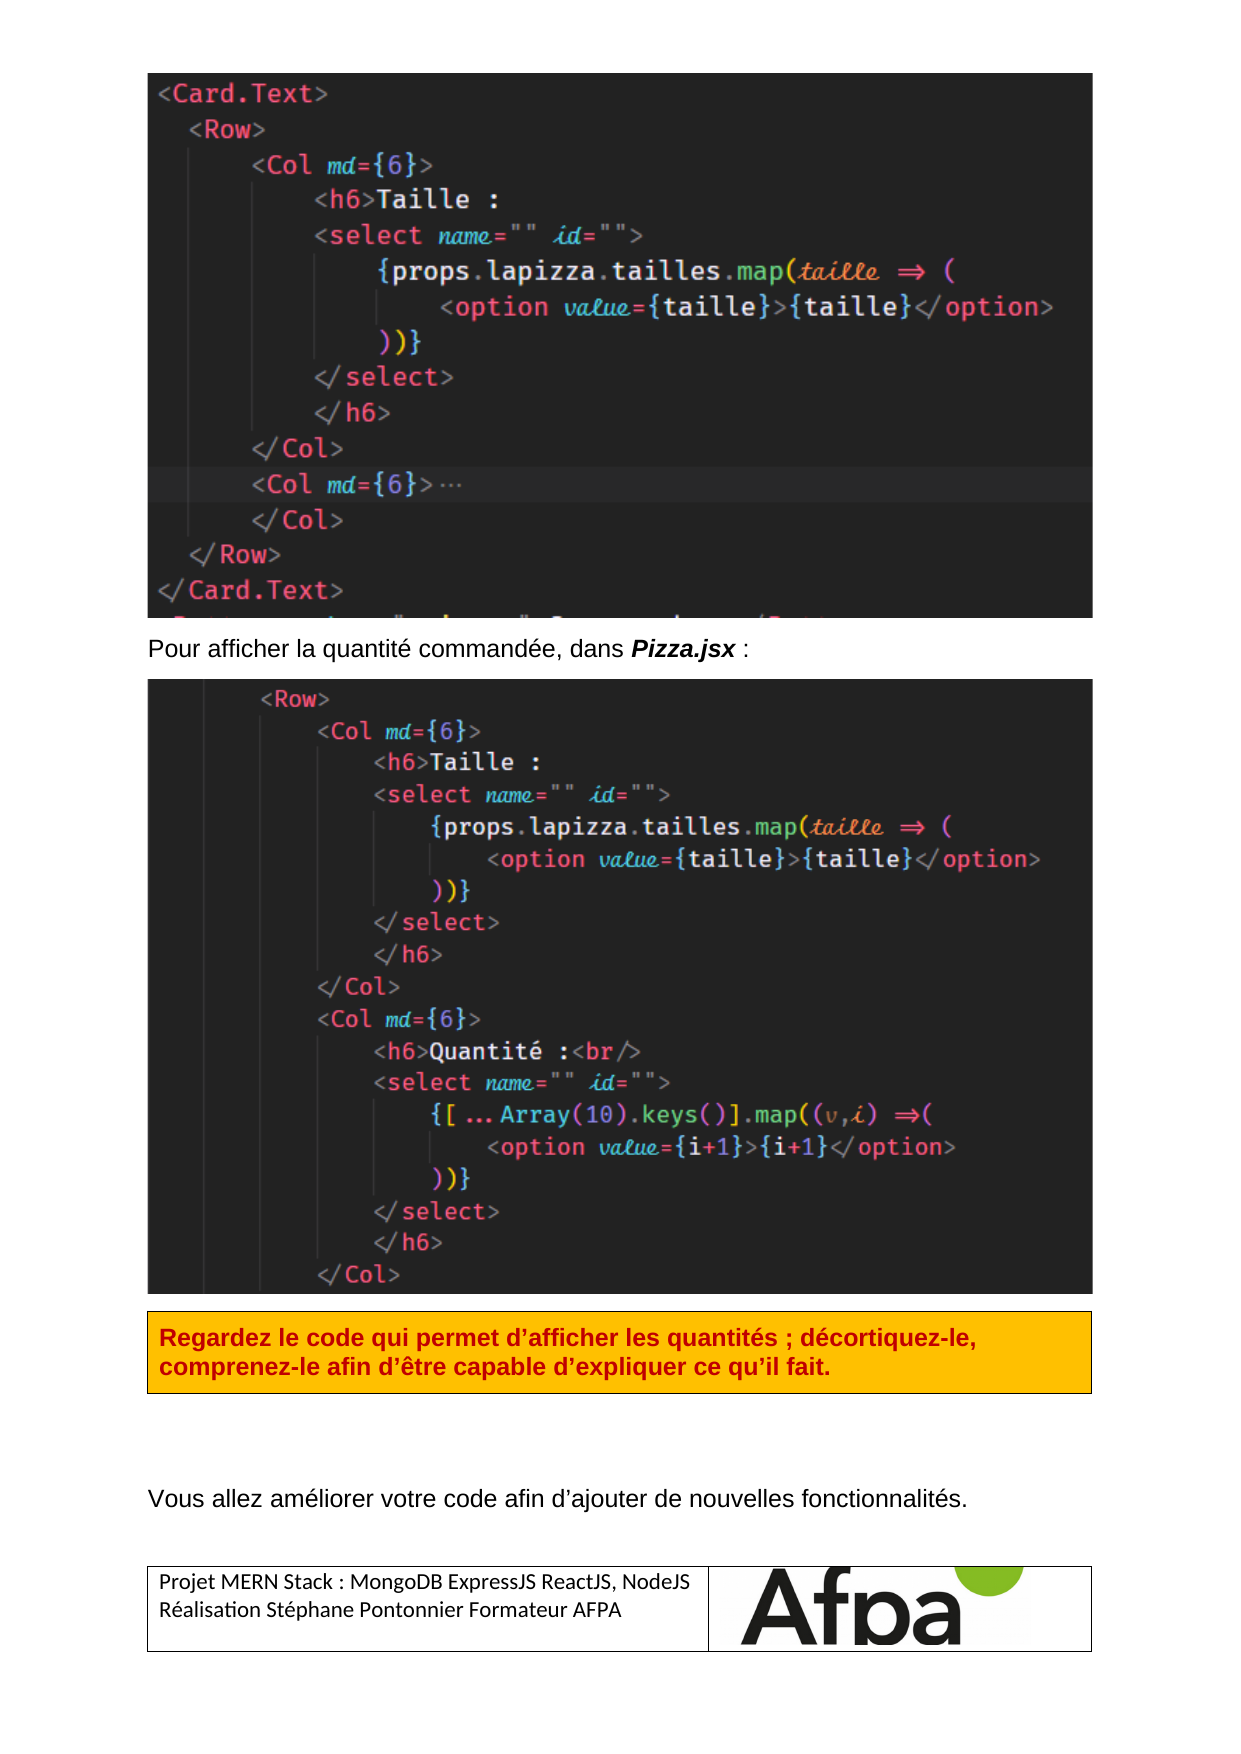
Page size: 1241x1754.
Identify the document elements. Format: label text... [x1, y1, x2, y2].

table_header Regardez le code qui permet d’afficher les quantités ; décortiquez-le, comprenez-le afin d’être capable d’expliquer ce qu’il fait. [148, 1312, 1091, 1393]
text Pour afficher la quantité commandée, dans Pizza.jsx : [148, 634, 1093, 663]
text Vous allez améliorer votre code afin d’ajouter de nouvelles fonctionnalités. [148, 1484, 1093, 1513]
